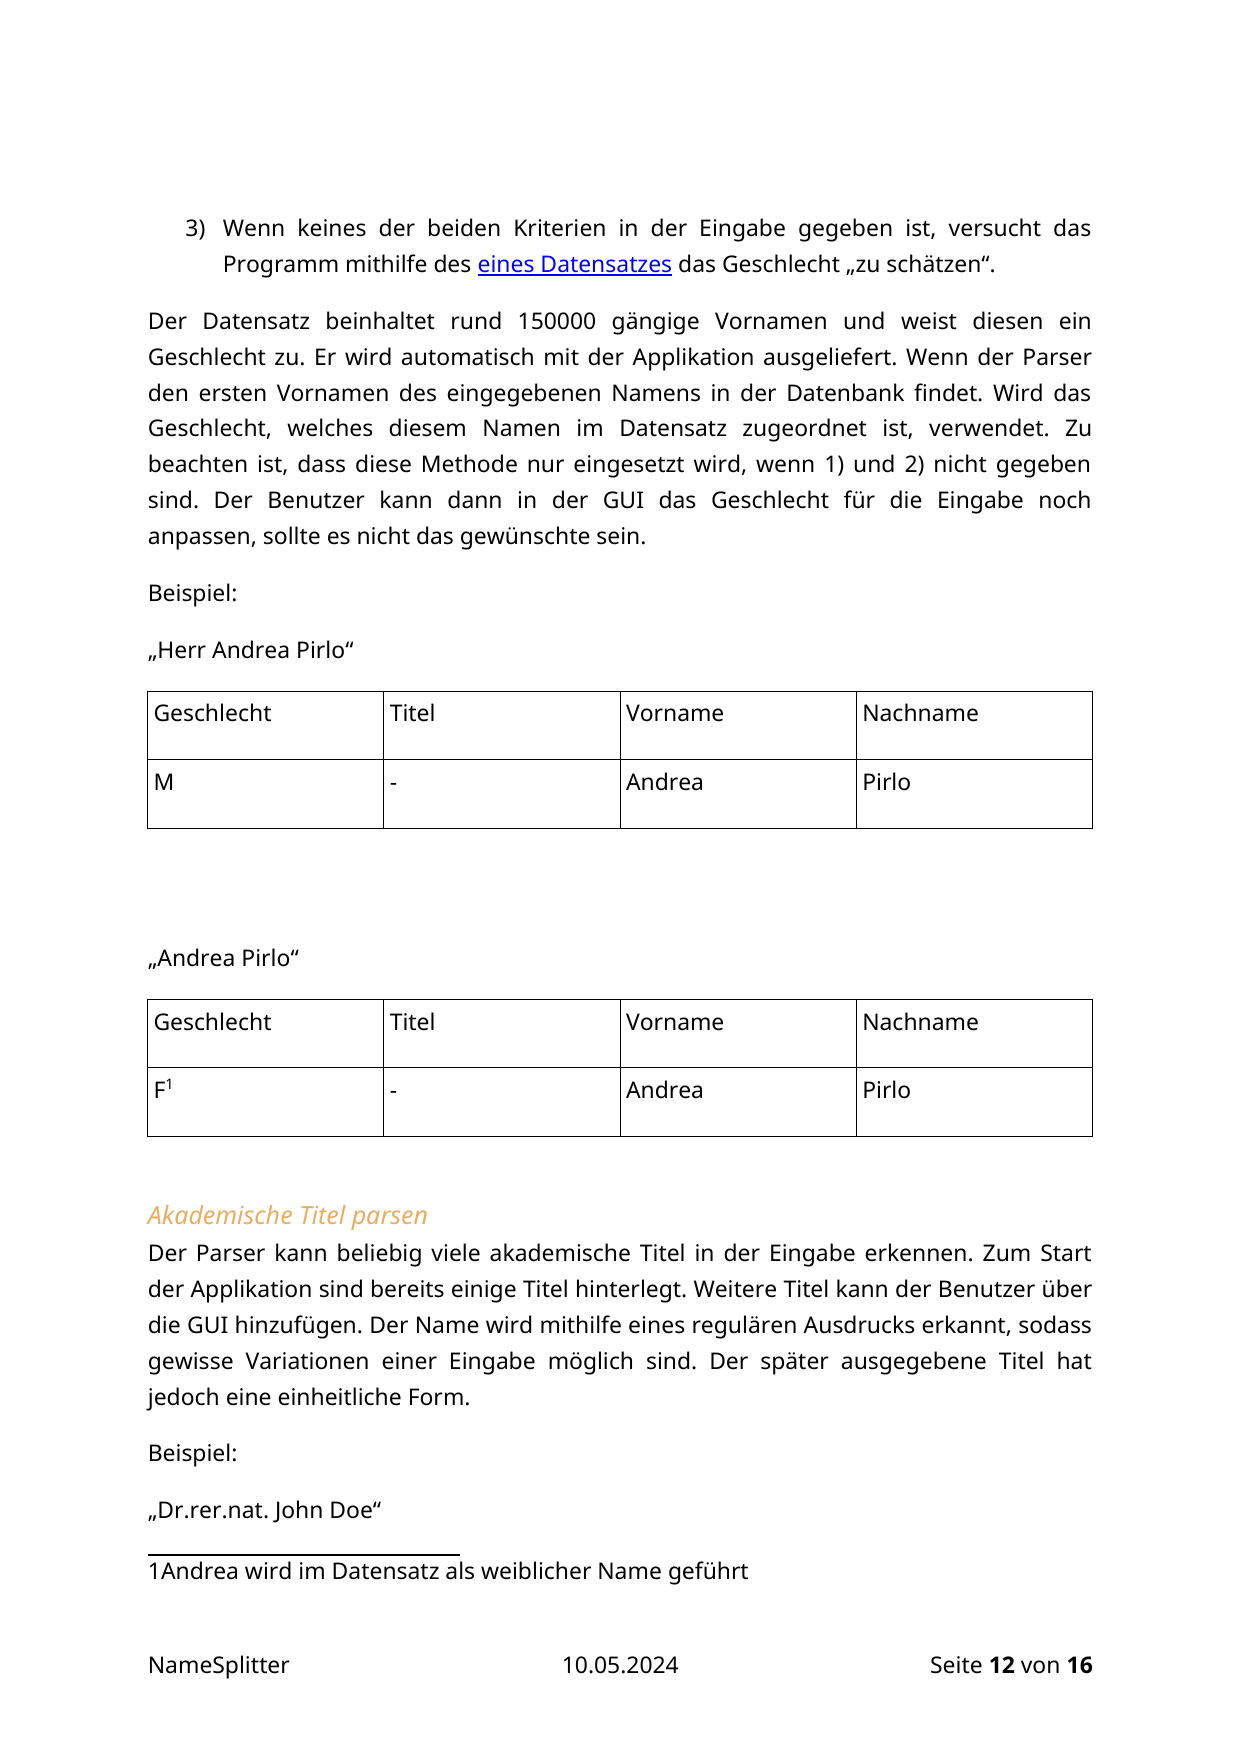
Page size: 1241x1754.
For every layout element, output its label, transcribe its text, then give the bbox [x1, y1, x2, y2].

text Beispiel: [148, 577, 1093, 608]
table_cell Pirlo [857, 760, 1092, 827]
table_header Nachname [857, 1000, 1092, 1067]
table_cell - [384, 1068, 620, 1136]
text „Andrea Pirlo“ [148, 942, 1093, 973]
list Wenn keines der beiden Kriterien in der Eingabe gegeben ist, versucht das Programm mithilfe des eines Datensatzes das Geschlecht „zu schätzen“. [185, 212, 1093, 279]
table_header Geschlecht [148, 692, 383, 759]
text Der Datensatz beinhaltet rund 150000 gängige Vornamen und weist diesen ein Geschlecht zu. Er wird automatisch mit der Applikation ausgeliefert. Wenn der Parser den ersten Vornamen des eingegebenen Namens in der Datenbank findet. Wird das Geschlecht, welches diesem Namen im Datensatz zugeordnet ist, verwendet. Zu beachten ist, dass diese Methode nur eingesetzt wird, wenn 1) und 2) nicht gegeben sind. Der Benutzer kann dann in der GUI das Geschlecht für die Eingabe noch anpassen, sollte es nicht das gewünschte sein. [148, 304, 1093, 551]
table_cell - [384, 760, 620, 827]
text Der Parser kann beliebig viele akademische Titel in der Eingabe erkennen. Zum Start der Applikation sind bereits einige Titel hinterlegt. Weitere Titel kann der Benutzer über die GUI hinzufügen. Der Name wird mithilfe eines regulären Ausdrucks erkannt, sodass gewisse Variationen einer Eingabe möglich sind. Der später ausgegebene Titel hat jedoch eine einheitliche Form. [148, 1237, 1093, 1412]
table_cell Pirlo [857, 1068, 1092, 1136]
table_cell Andrea [621, 760, 856, 827]
text Beispiel: [148, 1437, 1093, 1468]
table_header Titel [384, 692, 620, 759]
text „Herr Andrea Pirlo“ [148, 634, 1093, 665]
table_cell F [148, 1068, 383, 1136]
table_header Vorname [621, 692, 856, 759]
table_cell M [148, 760, 383, 827]
table_header Vorname [621, 1000, 856, 1067]
subtitle Akademische Titel parsen [148, 1198, 1093, 1232]
table_header Geschlecht [148, 1000, 383, 1067]
table_header Nachname [857, 692, 1092, 759]
text „Dr.rer.nat. John Doe“ [148, 1494, 1093, 1525]
table_header Titel [384, 1000, 620, 1067]
table_cell Andrea [621, 1068, 856, 1136]
